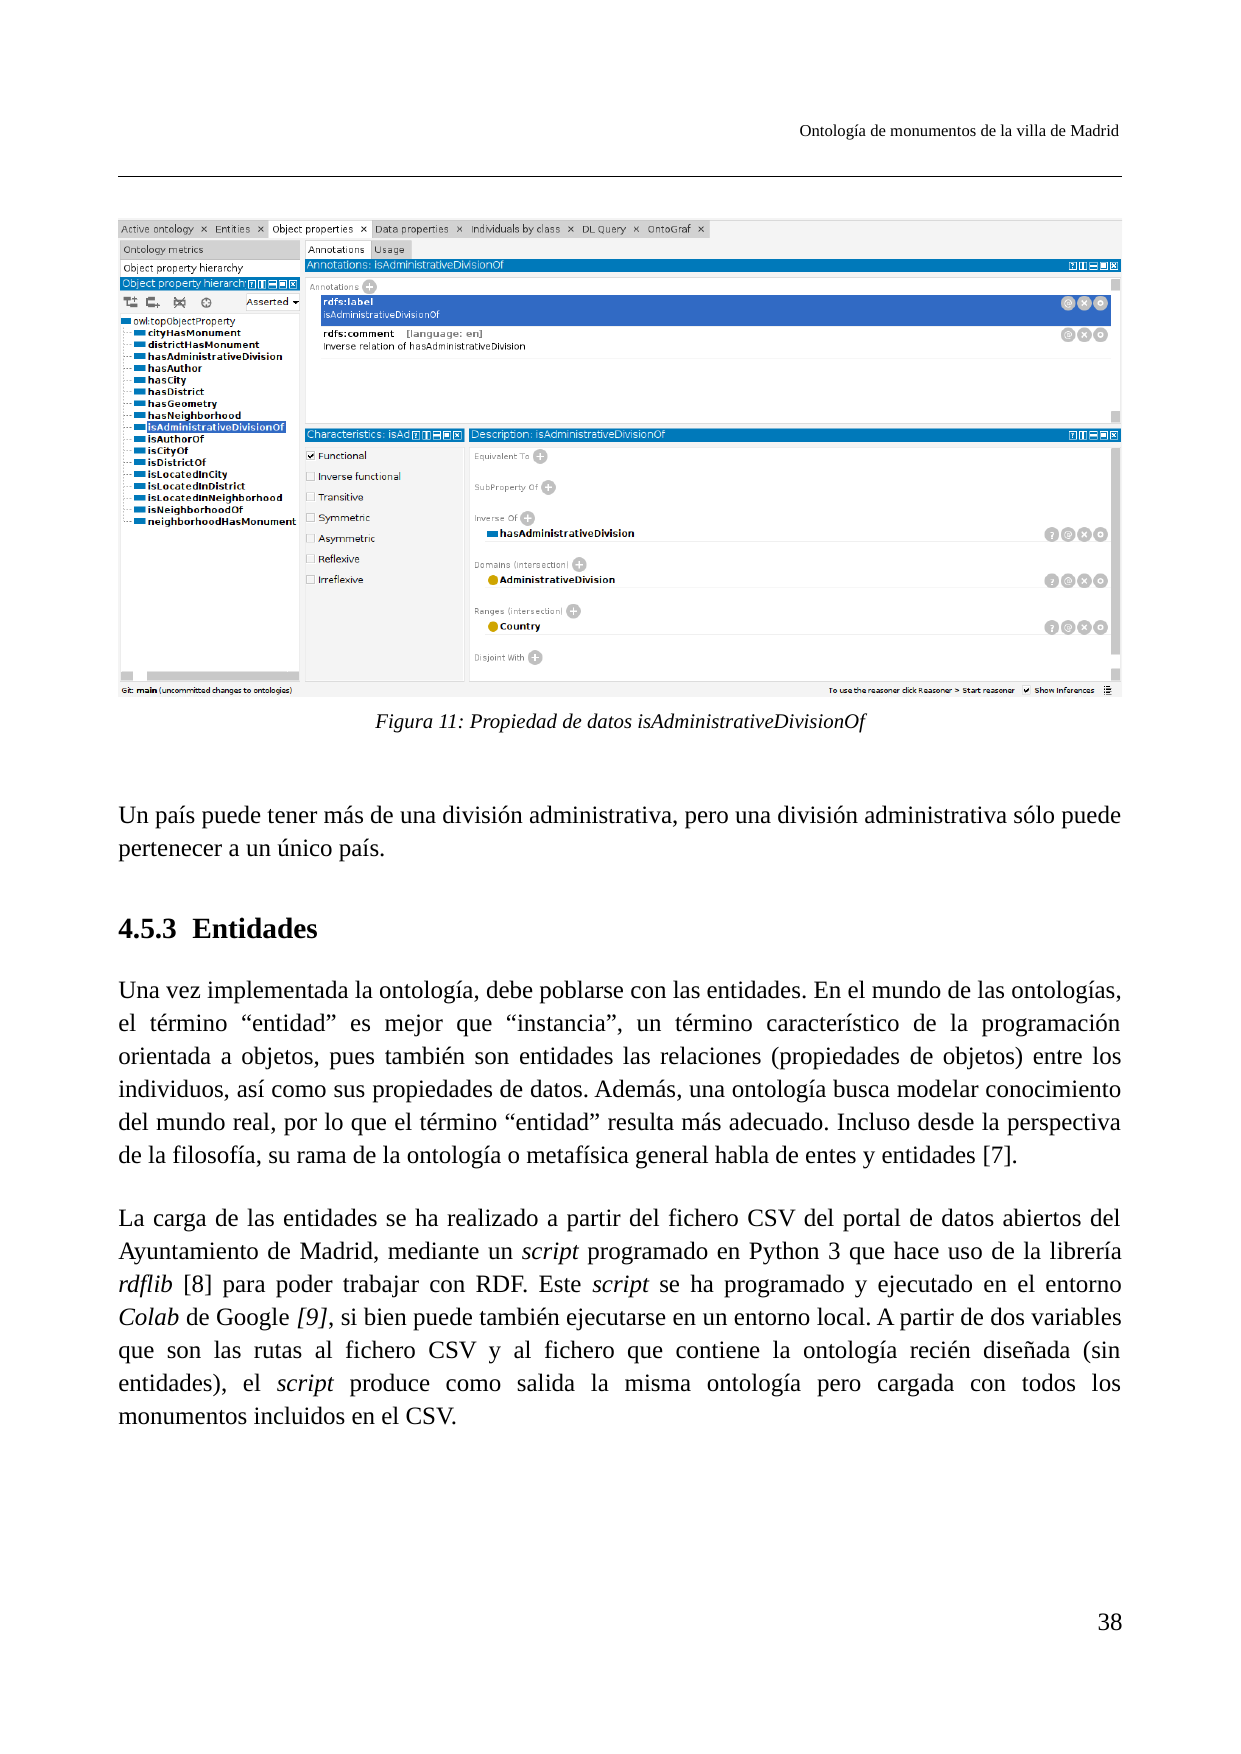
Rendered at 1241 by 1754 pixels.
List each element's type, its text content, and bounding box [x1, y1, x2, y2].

text Una vez implementada la ontología, debe poblarse con las entidades. En el mundo de las ontologías, el término “entidad” es mejor que “instancia”, un término característico de la programación orientada a objetos, pues también son entidades las relaciones (propiedades de objetos) entre los individuos, así como sus propiedades de datos. Además, una ontología busca modelar conocimiento del mundo real, por lo que el término “entidad” resulta más adecuado. Incluso desde la perspectiva de la filosofía, su rama de la ontología o metafísica general habla de entes y entidades [7]. [118, 975, 1122, 1169]
text Un país puede tener más de una división administrativa, pero una división administrativa sólo puede pertenecer a un único país. [118, 800, 1122, 862]
picture [118, 218, 1123, 697]
text La carga de las entidades se ha realizado a partir del fichero CSV del portal de datos abiertos del Ayuntamiento de Madrid, mediante un script programado en Python 3 que hace uso de la librería rdflib [8] para poder trabajar con RDF. Este script se ha programado y ejecutado en el entorno Colab de Google [9], si bien puede también ejecutarse en un entorno local. A partir de dos variables que son las rutas al fichero CSV y al fichero que contiene la ontología recién diseñada (sin entidades), el script produce como salida la misma ontología pero cargada con todos los monumentos incluidos en el CSV. [118, 1203, 1122, 1430]
subtitle Entidades [118, 911, 1122, 945]
text Figura 11: Propiedad de datos isAdministrativeDivisionOf [118, 697, 1122, 733]
